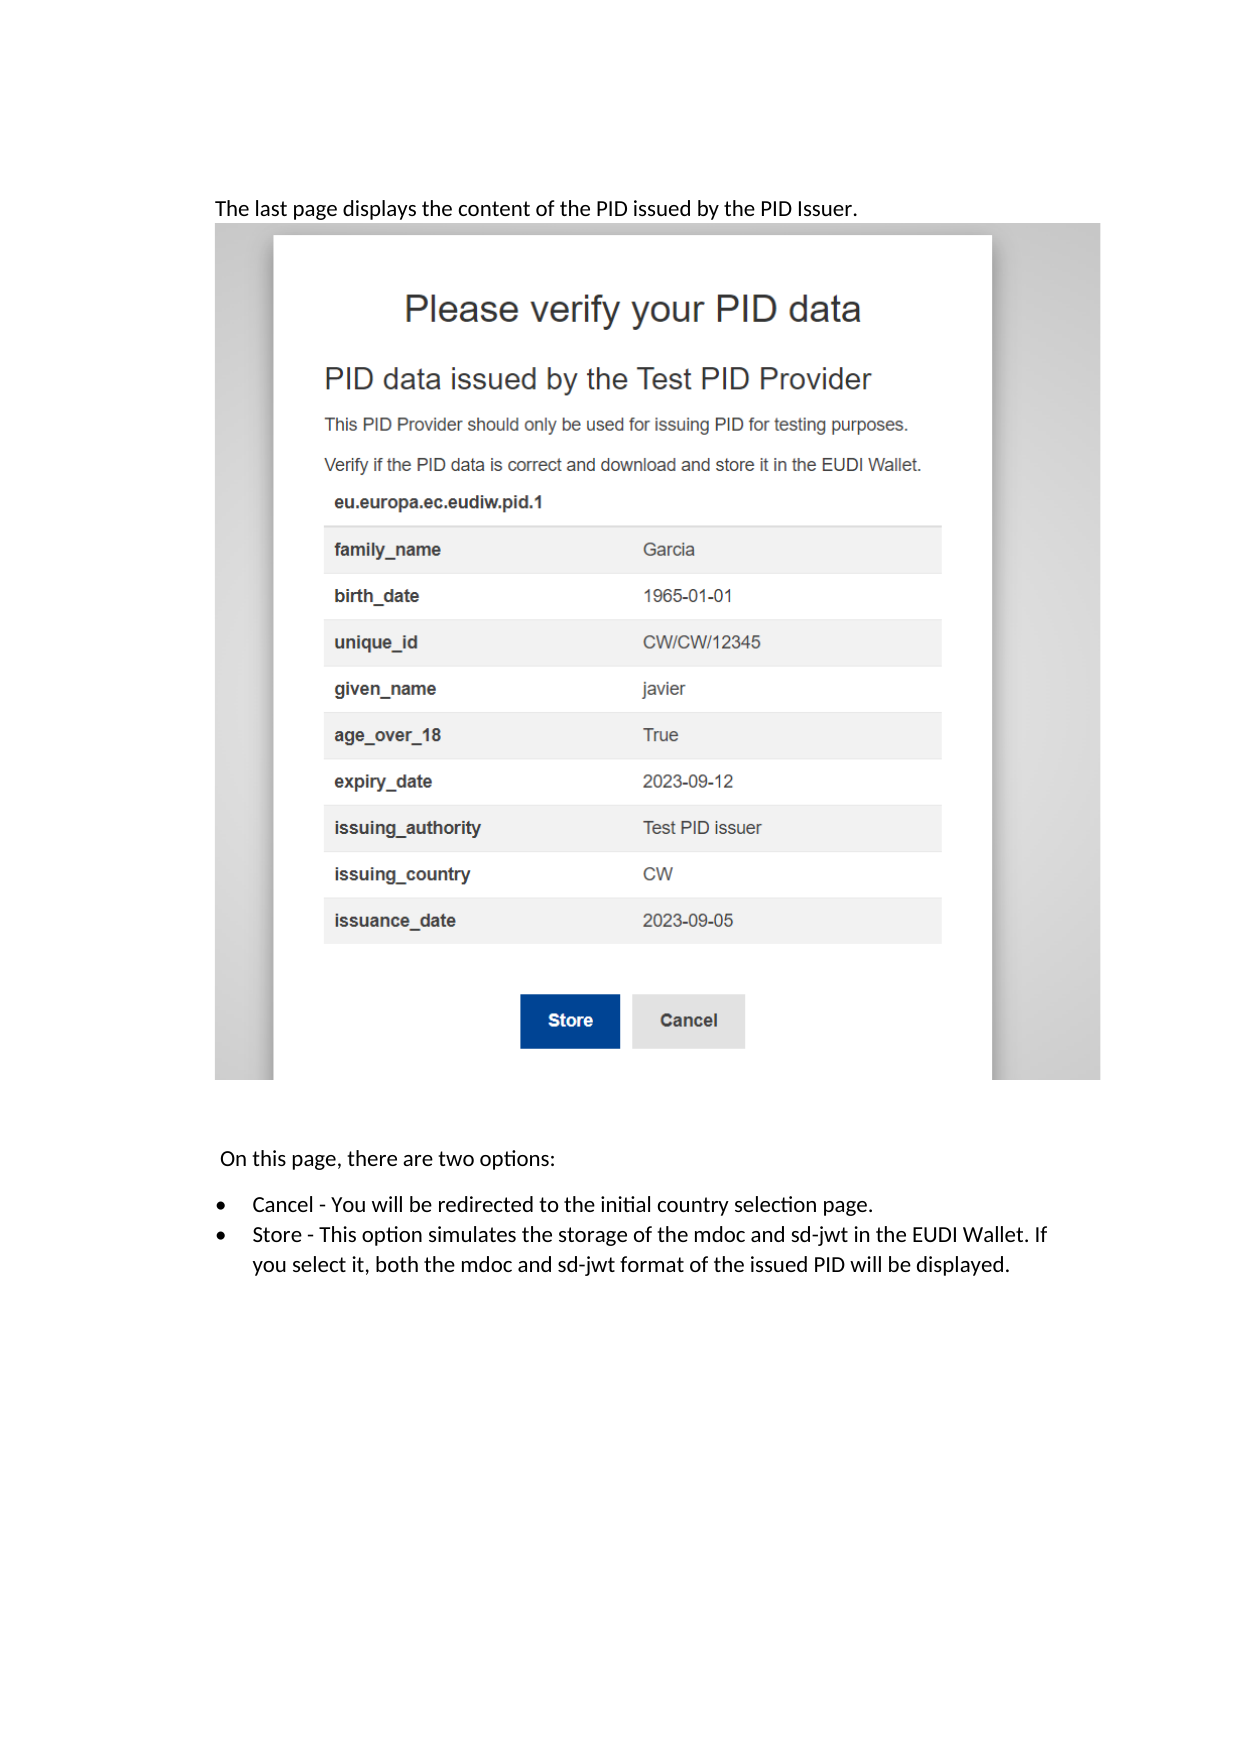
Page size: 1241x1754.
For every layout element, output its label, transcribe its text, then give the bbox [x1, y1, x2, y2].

picture [214, 223, 1101, 1080]
text On this page, there are two options: [215, 1144, 1063, 1172]
text The last page displays the content of the PID issued by the PID Issuer. [215, 194, 1063, 223]
list Store - This option simulates the storage of the mdoc and sd-jwt in the EUDI Wallet. If you select it, both the mdoc and sd-jwt format of the issued PID will be displayed. [215, 1220, 1063, 1278]
list Cancel - You will be redirected to the initial country selection page. [215, 1190, 1063, 1218]
